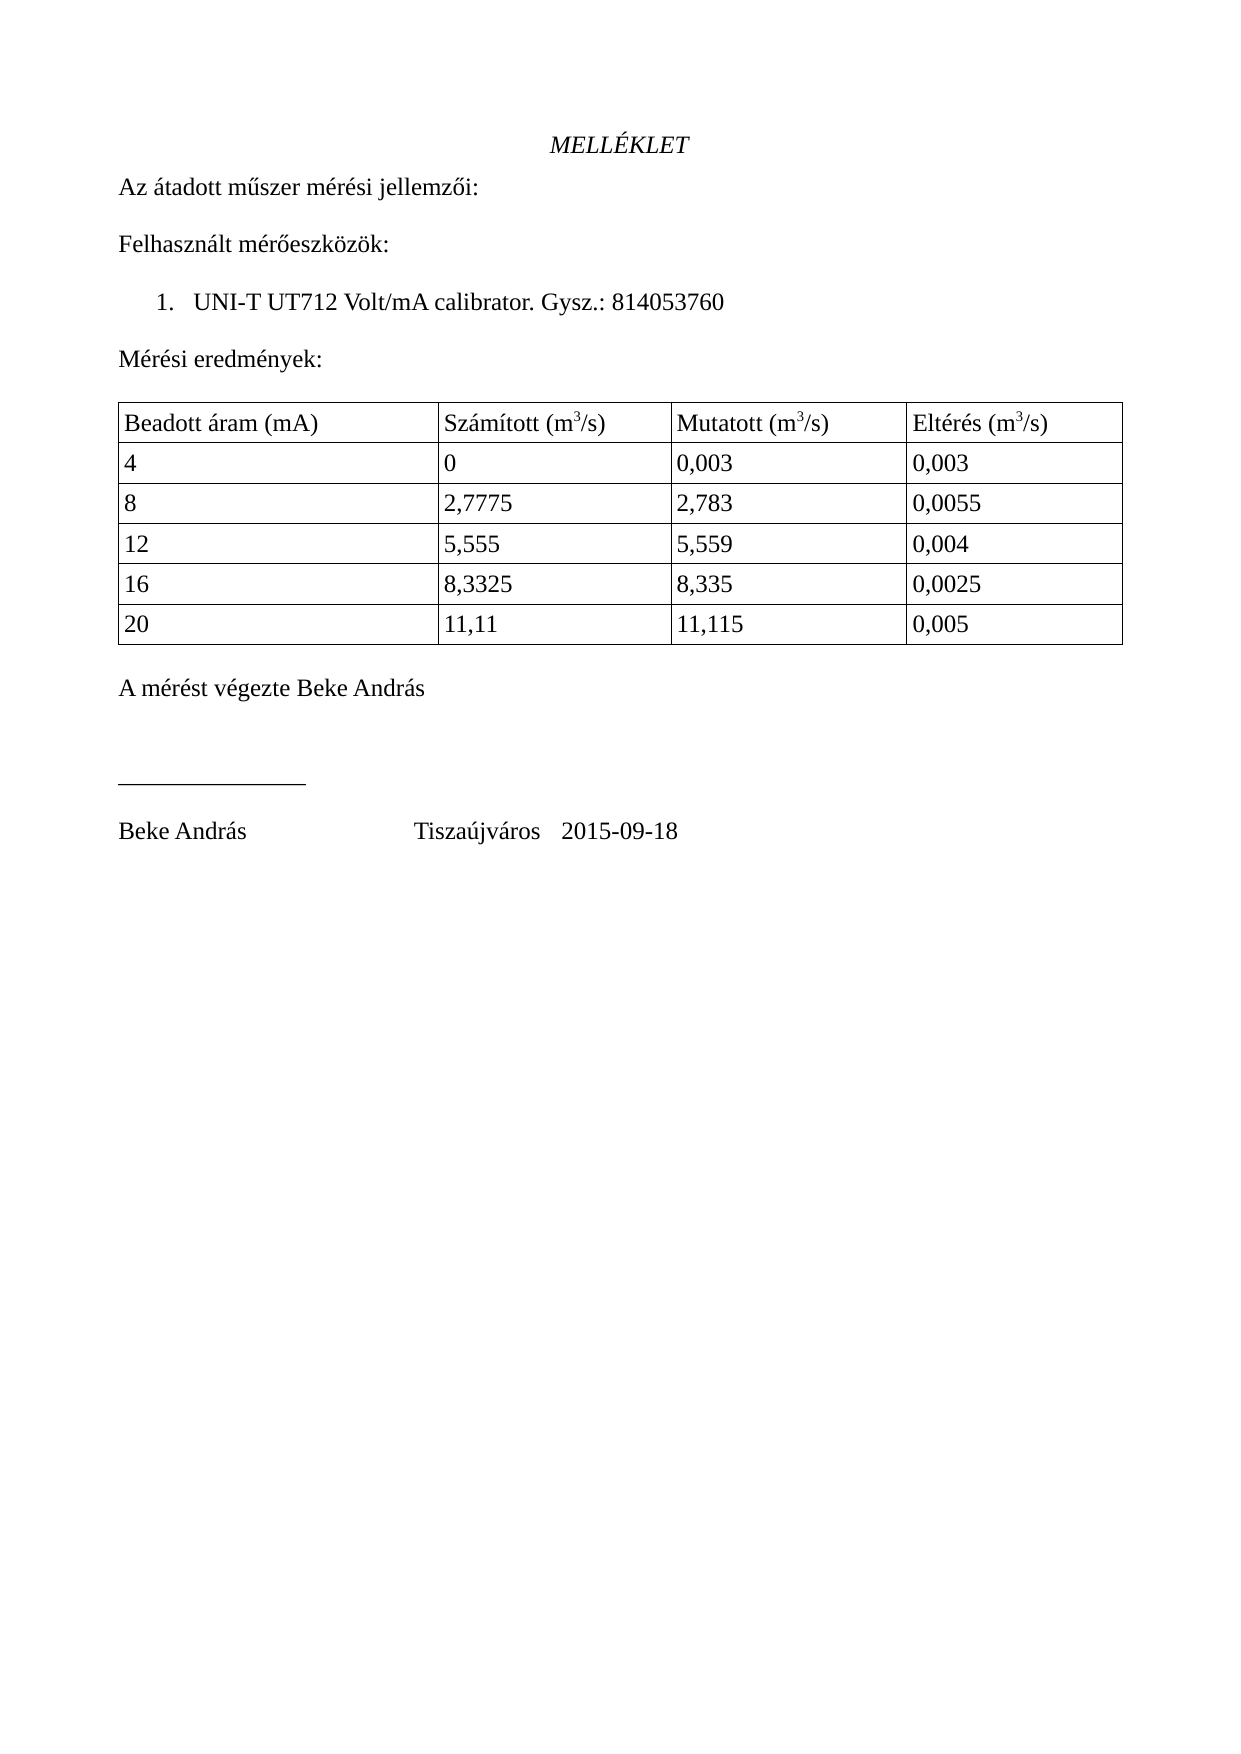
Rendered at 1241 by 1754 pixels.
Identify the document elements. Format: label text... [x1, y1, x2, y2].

table_cell 0,0025 [907, 564, 1122, 603]
table_cell 0,003 [907, 443, 1122, 482]
table_cell 2,783 [672, 484, 906, 523]
table_cell 0,003 [672, 443, 906, 482]
table_cell 12 [119, 524, 438, 563]
table_cell 0,005 [907, 605, 1122, 644]
table_cell 16 [119, 564, 438, 603]
text Az átadott műszer mérési jellemzői: [118, 172, 1122, 201]
table_header Számított (m3/s) [439, 403, 671, 442]
table_cell 20 [119, 605, 438, 644]
list UNI-T UT712 Volt/mA calibrator. Gysz.: 814053760 [156, 287, 1122, 316]
table_cell 0,0055 [907, 484, 1122, 523]
table_cell 11,115 [672, 605, 906, 644]
table_header Eltérés (m3/s) [907, 403, 1122, 442]
text Felhasznált mérőeszközök: [118, 229, 1122, 258]
table_cell 4 [119, 443, 438, 482]
table_header Beadott áram (mA) [119, 403, 438, 442]
text MELLÉKLET [118, 131, 1122, 159]
text Mérési eredmények: [118, 344, 1122, 373]
text A mérést végezte Beke András [118, 673, 1122, 701]
table_cell 8 [119, 484, 438, 523]
table_cell 5,559 [672, 524, 906, 563]
table_cell 0 [439, 443, 671, 482]
table_cell 11,11 [439, 605, 671, 644]
text Beke András Tiszaújváros 2015-09-18 [118, 816, 1122, 845]
table_cell 2,7775 [439, 484, 671, 523]
table_cell 8,335 [672, 564, 906, 603]
table_header Mutatott (m3/s) [672, 403, 906, 442]
text _______________ [118, 759, 1122, 788]
table_cell 5,555 [439, 524, 671, 563]
table_cell 0,004 [907, 524, 1122, 563]
table_cell 8,3325 [439, 564, 671, 603]
